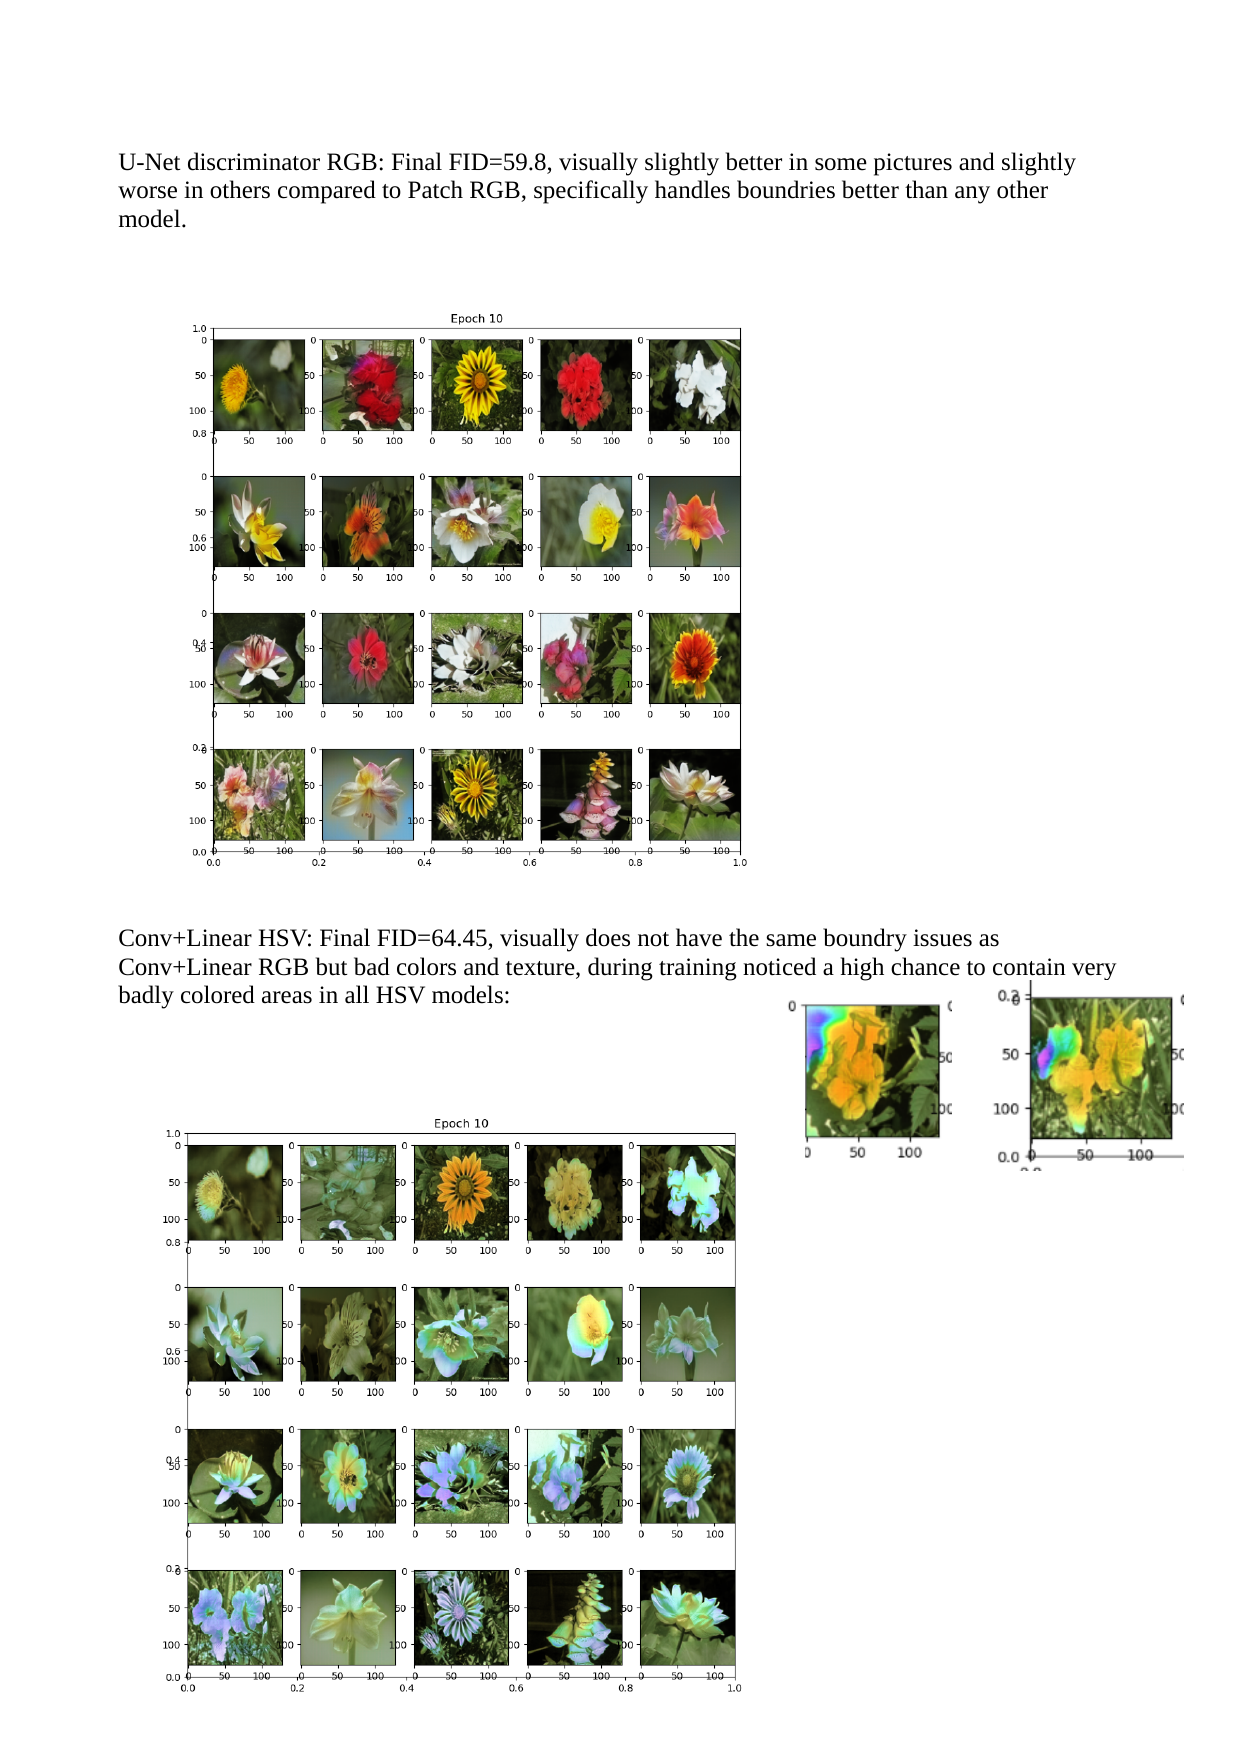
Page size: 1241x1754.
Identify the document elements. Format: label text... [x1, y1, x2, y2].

text U-Net discriminator RGB: Final FID=59.8, visually slightly better in some pictures and slightly worse in others compared to Patch RGB, specifically handles boundries better than any other model. [118, 147, 1122, 233]
picture [987, 980, 1184, 1171]
text Conv+Linear HSV: Final FID=64.45, visually does not have the same boundry issues as Conv+Linear RGB but bad colors and texture, during training noticed a high chance to contain very badly colored areas in all HSV models: [118, 923, 1122, 1009]
picture [128, 246, 808, 926]
picture [99, 987, 952, 1754]
